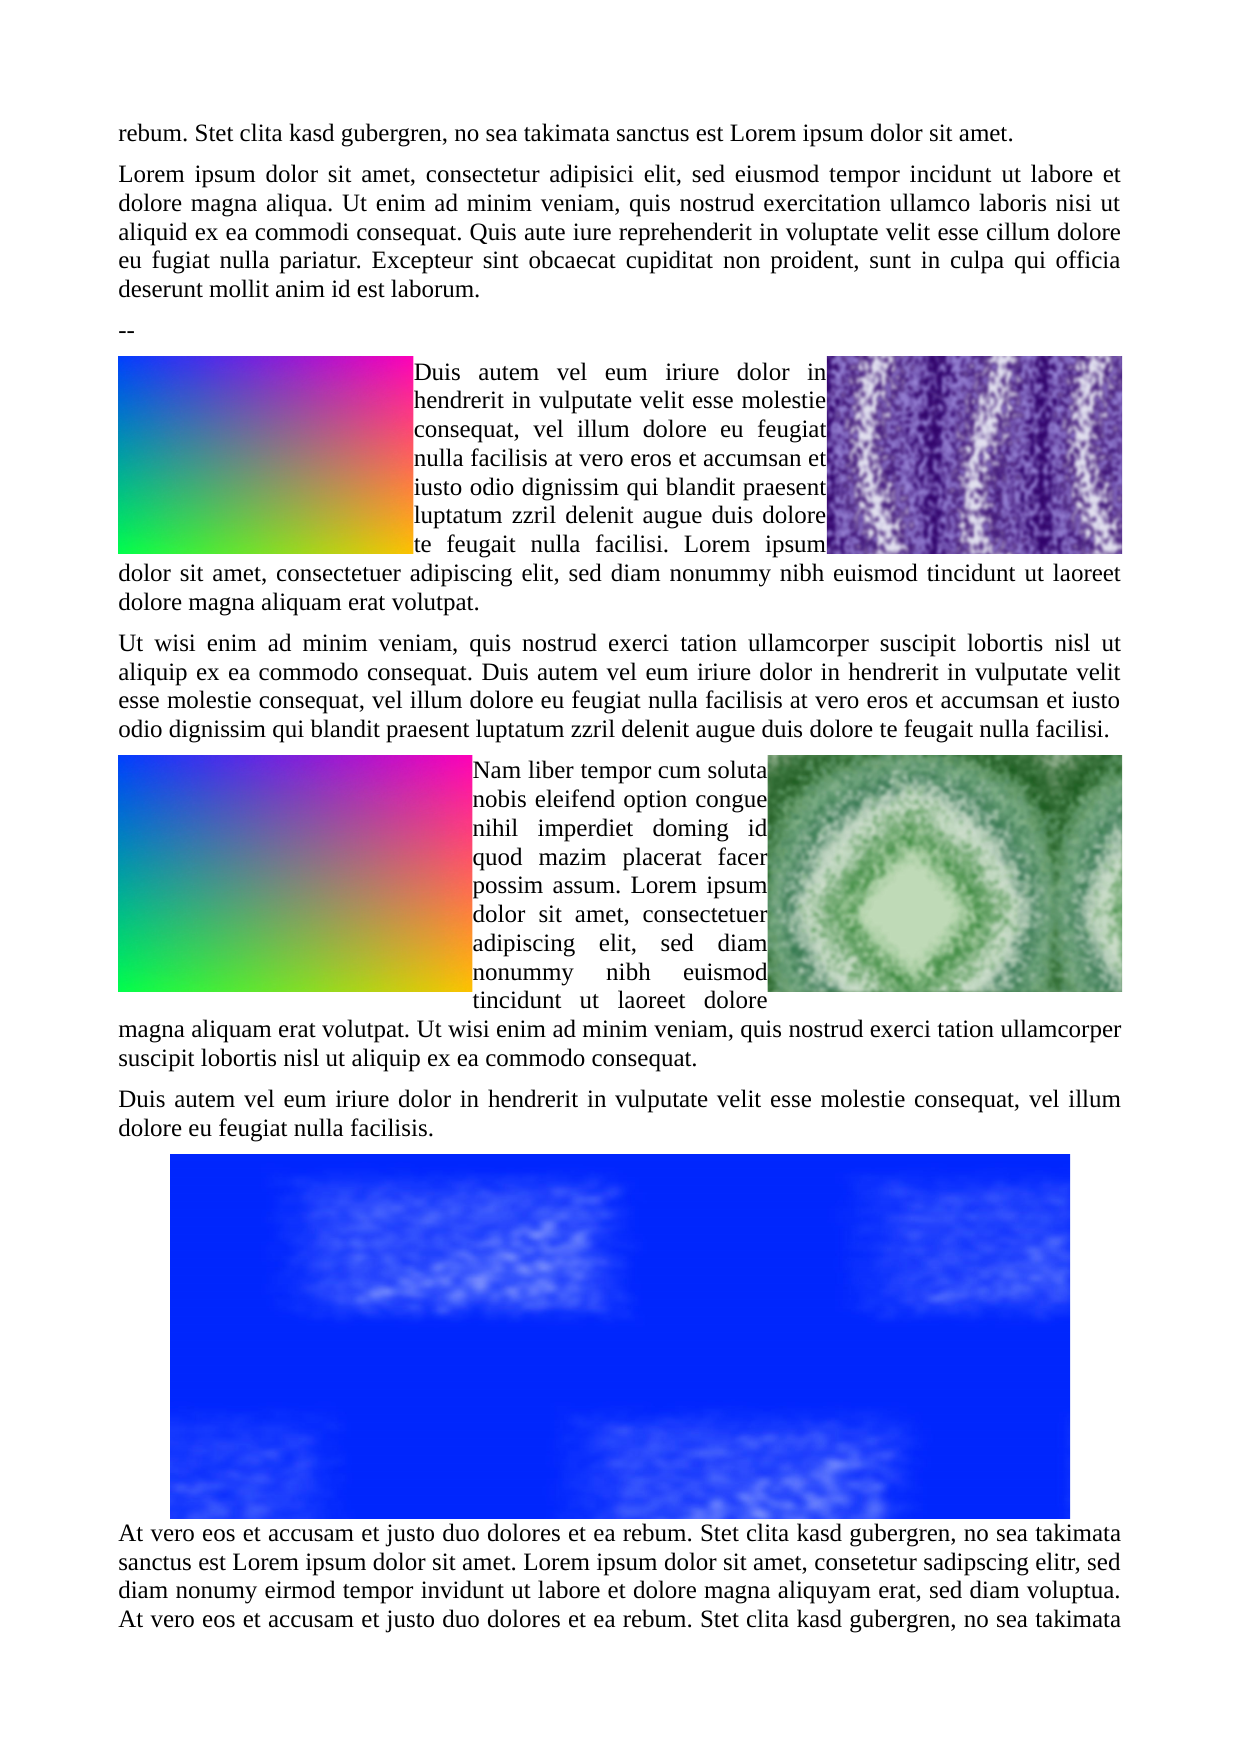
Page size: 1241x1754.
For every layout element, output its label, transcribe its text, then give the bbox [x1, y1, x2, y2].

text -- [118, 316, 1122, 344]
picture [767, 755, 1123, 992]
picture [826, 356, 1123, 554]
text Ut wisi enim ad minim veniam, quis nostrud exerci tation ullamcorper suscipit lobortis nisl ut aliquip ex ea commodo consequat. Duis autem vel eum iriure dolor in hendrerit in vulputate velit esse molestie consequat, vel illum dolore eu feugiat nulla facilisis at vero eros et accumsan et iusto odio dignissim qui blandit praesent luptatum zzril delenit augue duis dolore te feugait nulla facilisi. [118, 628, 1122, 743]
picture [118, 755, 473, 992]
text Lorem ipsum dolor sit amet, consectetur adipisici elit, sed eiusmod tempor incidunt ut labore et dolore magna aliqua. Ut enim ad minim veniam, quis nostrud exercitation ullamco laboris nisi ut aliquid ex ea commodi consequat. Quis aute iure reprehenderit in voluptate velit esse cillum dolore eu fugiat nulla pariatur. Excepteur sint obcaecat cupiditat non proident, sunt in culpa qui officia deserunt mollit anim id est laborum. [118, 159, 1122, 303]
picture [118, 356, 414, 554]
text Duis autem vel eum iriure dolor in hendrerit in vulputate velit esse molestie consequat, vel illum dolore eu feugiat nulla facilisis at vero eros et accumsan et iusto odio dignissim qui blandit praesent luptatum zzril delenit augue duis dolore te feugait nulla facilisi. Lorem ipsum dolor sit amet, consectetuer adipiscing elit, sed diam nonummy nibh euismod tincidunt ut laoreet dolore magna aliquam erat volutpat. [118, 357, 1122, 616]
text Nam liber tempor cum soluta nobis eleifend option congue nihil imperdiet doming id quod mazim placerat facer possim assum. Lorem ipsum dolor sit amet, consectetuer adipiscing elit, sed diam nonummy nibh euismod tincidunt ut laoreet dolore magna aliquam erat volutpat. Ut wisi enim ad minim veniam, quis nostrud exerci tation ullamcorper suscipit lobortis nisl ut aliquip ex ea commodo consequat. [118, 756, 1122, 1072]
text rebum. Stet clita kasd gubergren, no sea takimata sanctus est Lorem ipsum dolor sit amet. [118, 118, 1122, 147]
picture [170, 1154, 1071, 1519]
text Duis autem vel eum iriure dolor in hendrerit in vulputate velit esse molestie consequat, vel illum dolore eu feugiat nulla facilisis. [118, 1084, 1122, 1142]
text At vero eos et accusam et justo duo dolores et ea rebum. Stet clita kasd gubergren, no sea takimata sanctus est Lorem ipsum dolor sit amet. Lorem ipsum dolor sit amet, consetetur sadipscing elitr, sed diam nonumy eirmod tempor invidunt ut labore et dolore magna aliquyam erat, sed diam voluptua. At vero eos et accusam et justo duo dolores et ea rebum. Stet clita kasd gubergren, no sea takimata [118, 1154, 1122, 1633]
